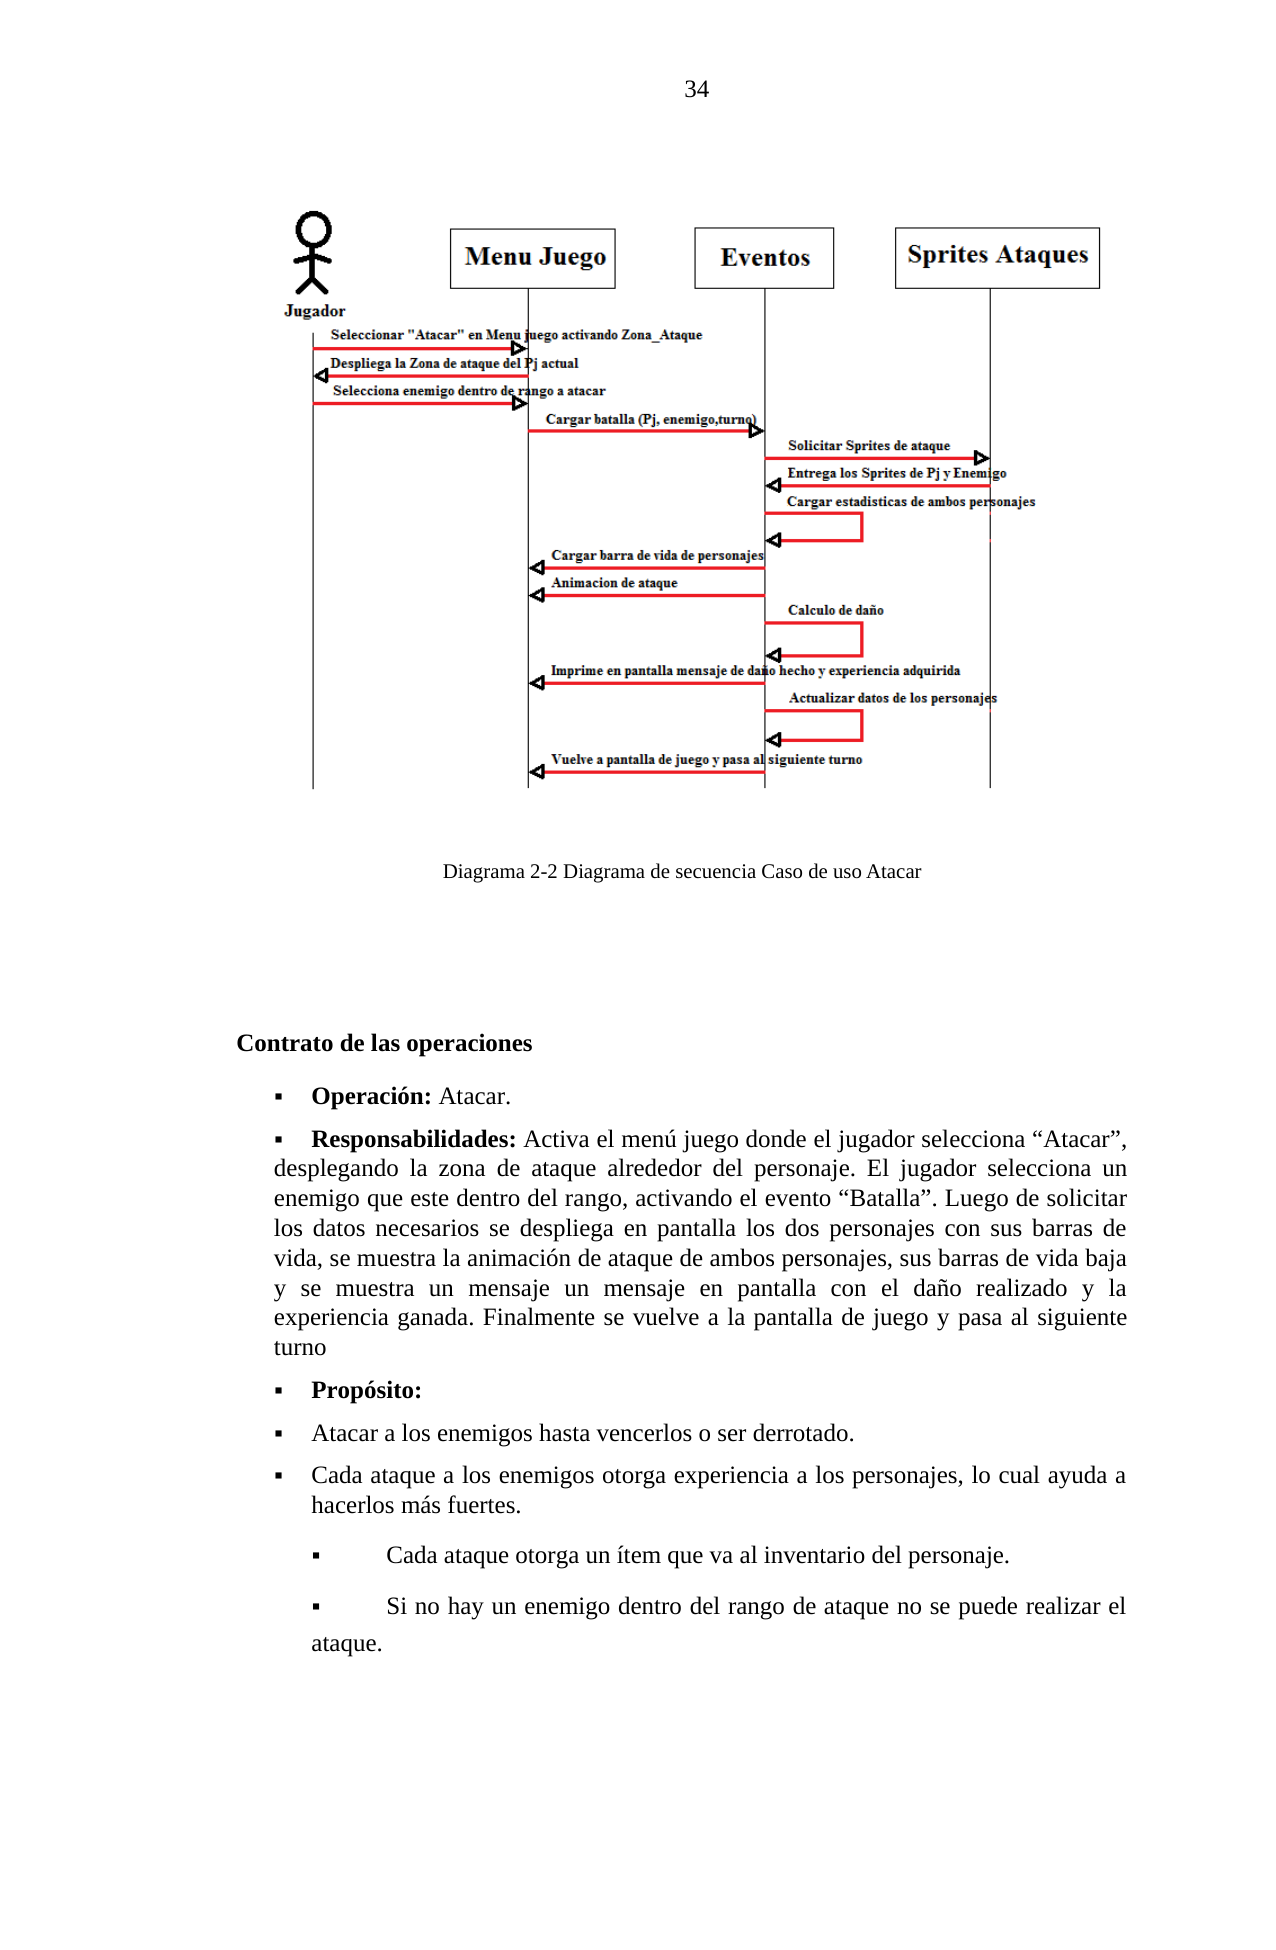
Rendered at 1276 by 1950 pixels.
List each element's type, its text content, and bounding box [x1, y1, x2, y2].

list Si no hay un enemigo dentro del rango de ataque no se puede realizar el ataque. [311, 1582, 1128, 1657]
text Contrato de las operaciones [236, 1027, 1128, 1057]
list Cada ataque a los enemigos otorga experiencia a los personajes, lo cual ayuda a hacerlos más fuertes. [274, 1459, 1128, 1519]
list Atacar a los enemigos hasta vencerlos o ser derrotado. [274, 1417, 1128, 1446]
list Responsabilidades: Activa el menú juego donde el jugador selecciona “Atacar”, desplegando la zona de ataque alrededor del personaje. El jugador selecciona un enemigo que este dentro del rango, activando el evento “Batalla”. Luego de solicitar los datos necesarios se despliega en pantalla los dos personajes con sus barras de vida, se muestra la animación de ataque de ambos personajes, sus barras de vida baja y se muestra un mensaje un mensaje en pantalla con el daño realizado y la experiencia ganada. Finalmente se vuelve a la pantalla de juego y pasa al siguiente turno [274, 1123, 1128, 1361]
list Operación: Atacar. [274, 1080, 1128, 1110]
text Diagrama 2-2 Diagrama de secuencia Caso de uso Atacar [236, 859, 1128, 883]
list Cada ataque otorga un ítem que va al inventario del personaje. [311, 1532, 1128, 1569]
list Propósito: [274, 1374, 1128, 1404]
